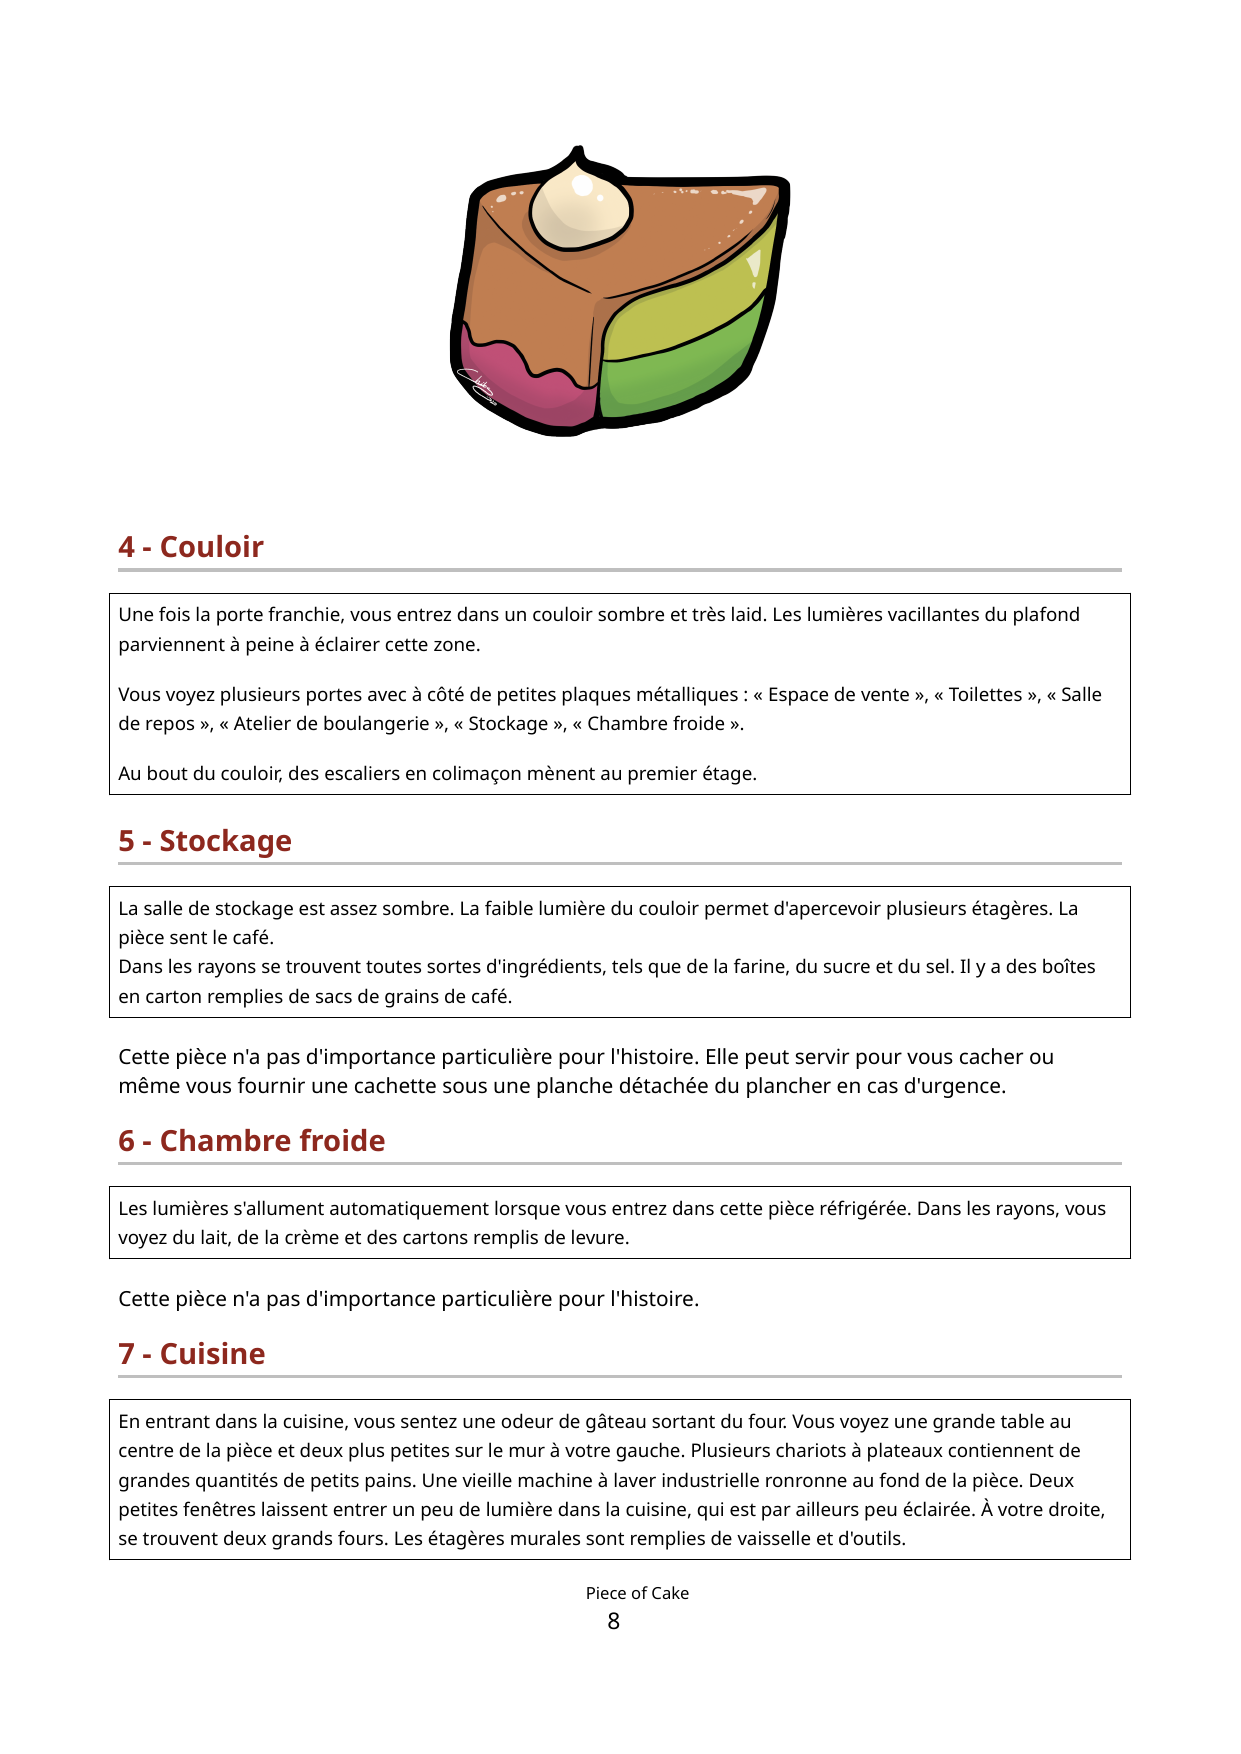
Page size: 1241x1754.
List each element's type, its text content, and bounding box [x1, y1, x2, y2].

text Cette pièce n'a pas d'importance particulière pour l'histoire. [118, 1284, 1122, 1312]
text Au bout du couloir, des escaliers en colimaçon mènent au premier étage. [110, 751, 1130, 794]
text Une fois la porte franchie, vous entrez dans un couloir sombre et très laid. Les lumières vacillantes du plafond parviennent à peine à éclairer cette zone. [110, 594, 1130, 657]
text Cette pièce n'a pas d'importance particulière pour l'histoire. Elle peut servir pour vous cacher ou même vous fournir une cachette sous une planche détachée du plancher en cas d'urgence. [118, 1042, 1122, 1099]
text Vous voyez plusieurs portes avec à côté de petites plaques métalliques : « Espace de vente », « Toilettes », « Salle de repos », « Atelier de boulangerie », « Stockage », « Chambre froide ». [110, 672, 1130, 736]
text La salle de stockage est assez sombre. La faible lumière du couloir permet d'apercevoir plusieurs étagères. La pièce sent le café. Dans les rayons se trouvent toutes sortes d'ingrédients, tels que de la farine, du sucre et du sel. Il y a des boîtes en carton remplies de sacs de grains de café. [110, 887, 1130, 1017]
text Les lumières s'allument automatiquement lorsque vous entrez dans cette pièce réfrigérée. Dans les rayons, vous voyez du lait, de la crème et des cartons remplis de levure. [110, 1187, 1130, 1258]
subtitle 5 - Stockage [118, 820, 1122, 862]
subtitle 7 - Cuisine [118, 1333, 1122, 1375]
subtitle 4 - Couloir [118, 527, 1122, 568]
subtitle 6 - Chambre froide [118, 1120, 1122, 1162]
picture [449, 145, 791, 437]
text En entrant dans la cuisine, vous sentez une odeur de gâteau sortant du four. Vous voyez une grande table au centre de la pièce et deux plus petites sur le mur à votre gauche. Plusieurs chariots à plateaux contiennent de grandes quantités de petits pains. Une vieille machine à laver industrielle ronronne au fond de la pièce. Deux petites fenêtres laissent entrer un peu de lumière dans la cuisine, qui est par ailleurs peu éclairée. À votre droite, se trouvent deux grands fours. Les étagères murales sont remplies de vaisselle et d'outils. [110, 1400, 1130, 1559]
